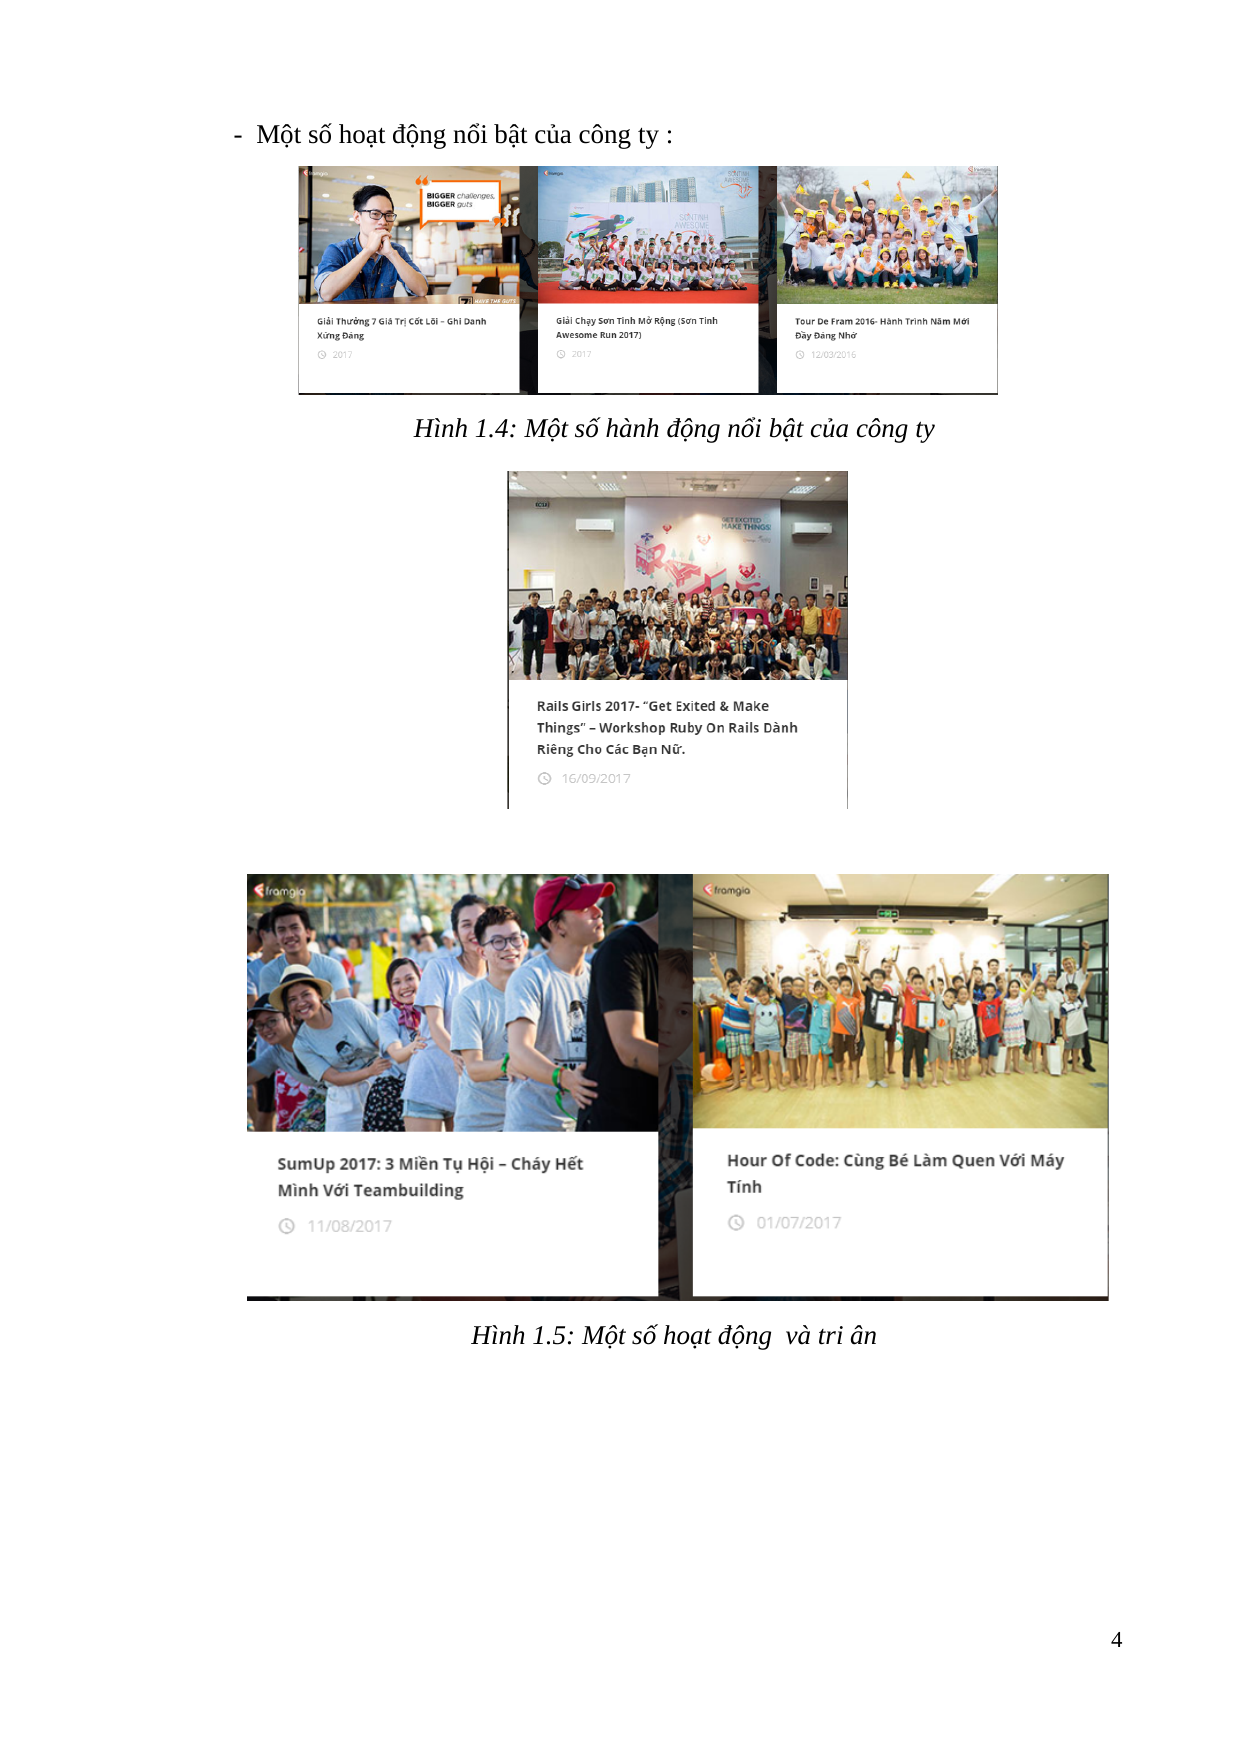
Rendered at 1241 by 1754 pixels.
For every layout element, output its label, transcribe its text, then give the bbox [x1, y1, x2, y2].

text - Một số hoạt động nổi bật của công ty : [177, 118, 1122, 149]
text Hình 1.5: Một số hoạt động và tri ân [884, 1319, 1122, 1350]
picture [298, 166, 998, 395]
picture [507, 471, 848, 809]
picture [247, 874, 1108, 1301]
text Hình 1.5: Một số hoạt động và tri ân [177, 1319, 471, 1350]
text Hình 1.4: Một số hành động nổi bật của công ty [942, 412, 1122, 443]
text Hình 1.4: Một số hành động nổi bật của công ty [177, 412, 414, 443]
